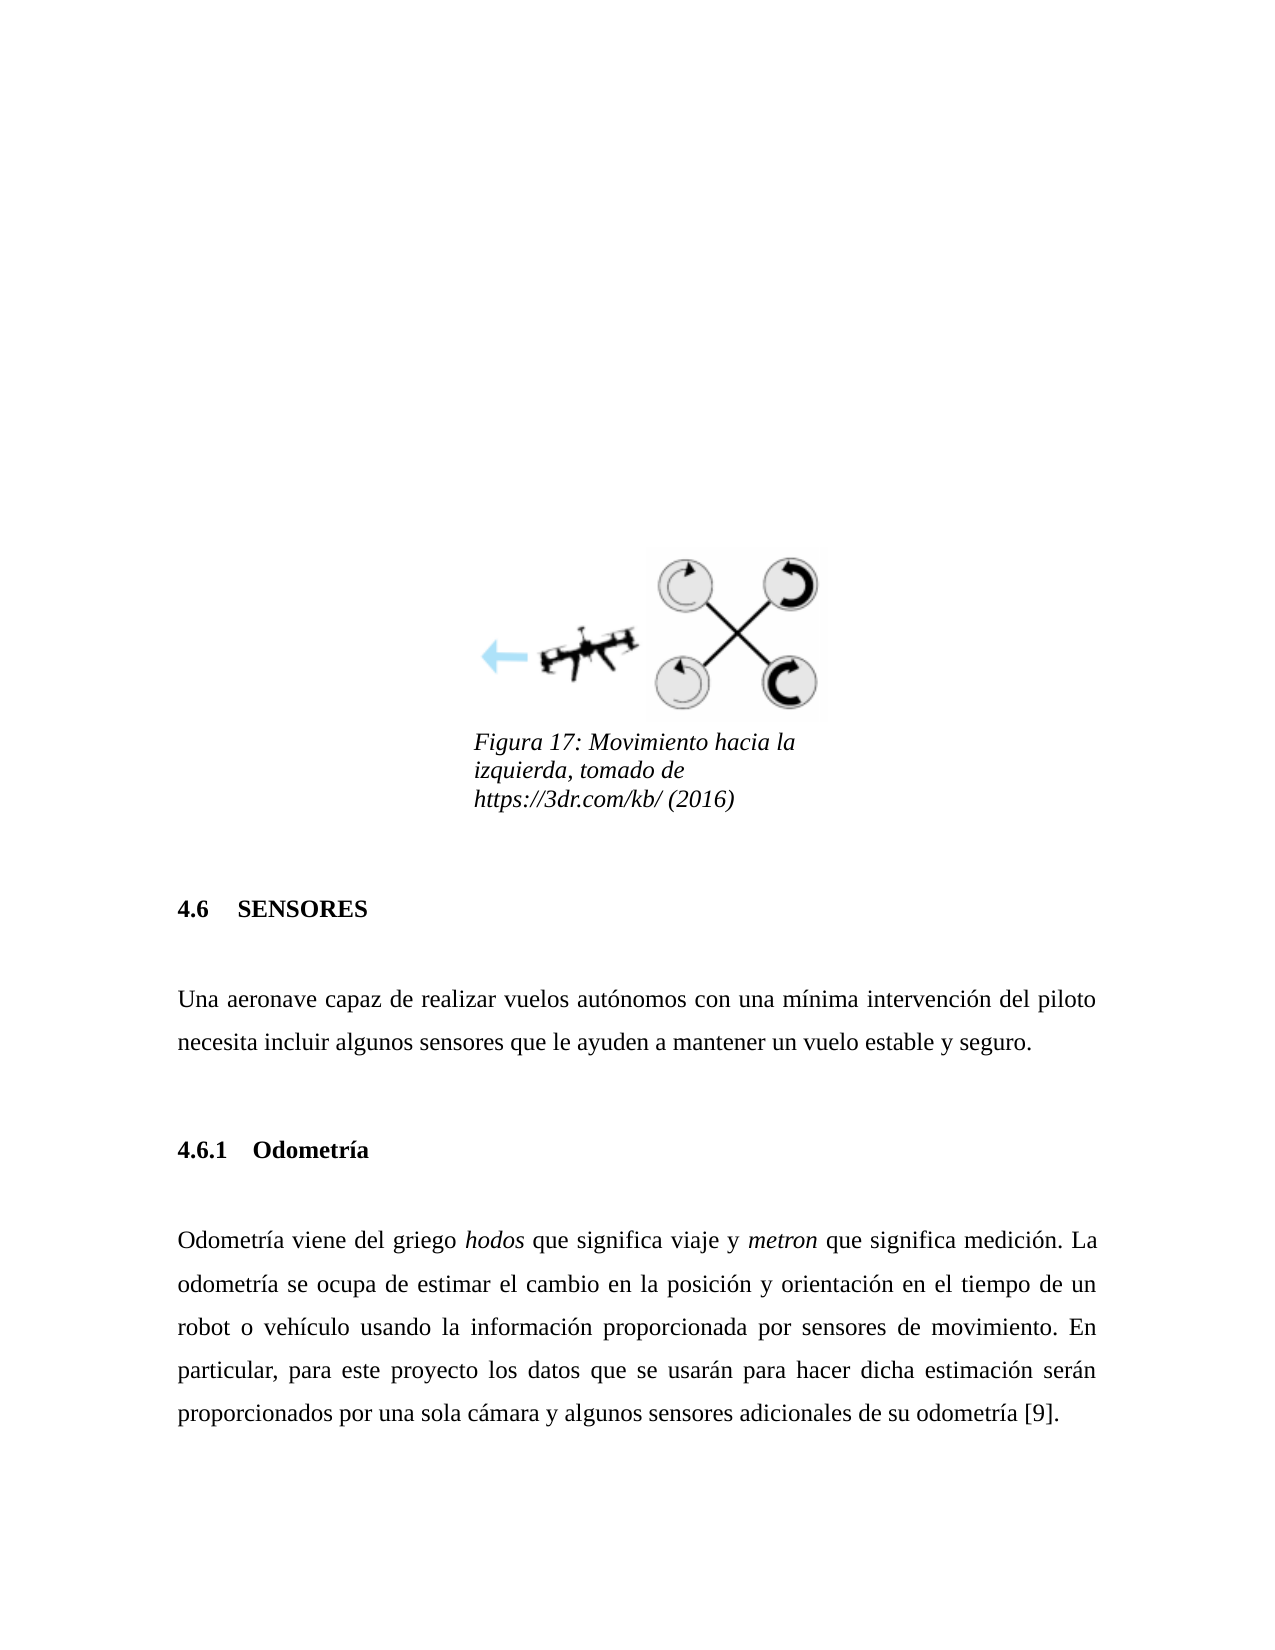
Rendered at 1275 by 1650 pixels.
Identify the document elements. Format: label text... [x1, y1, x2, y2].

subtitle SENSORES [177, 894, 1098, 923]
subtitle Odometría [177, 1135, 1098, 1164]
text Odometría viene del griego hodos que significa viaje y metron que significa medición. La odometría se ocupa de estimar el cambio en la posición y orientación en el tiempo de un robot o vehículo usando la información proporcionada por sensores de movimiento. En particular, para este proyecto los datos que se usarán para hacer dicha estimación serán proporcionados por una sola cámara y algunos sensores adicionales de su odometría [9]. [177, 1226, 1098, 1427]
picture [473, 547, 829, 722]
text Una aeronave capaz de realizar vuelos autónomos con una mínima intervención del piloto necesita incluir algunos sensores que le ayuden a mantener un vuelo estable y seguro. [177, 984, 1098, 1056]
text Figura 17: Movimiento hacia la izquierda, tomado de https://3dr.com/kb/ (2016) [473, 722, 828, 813]
